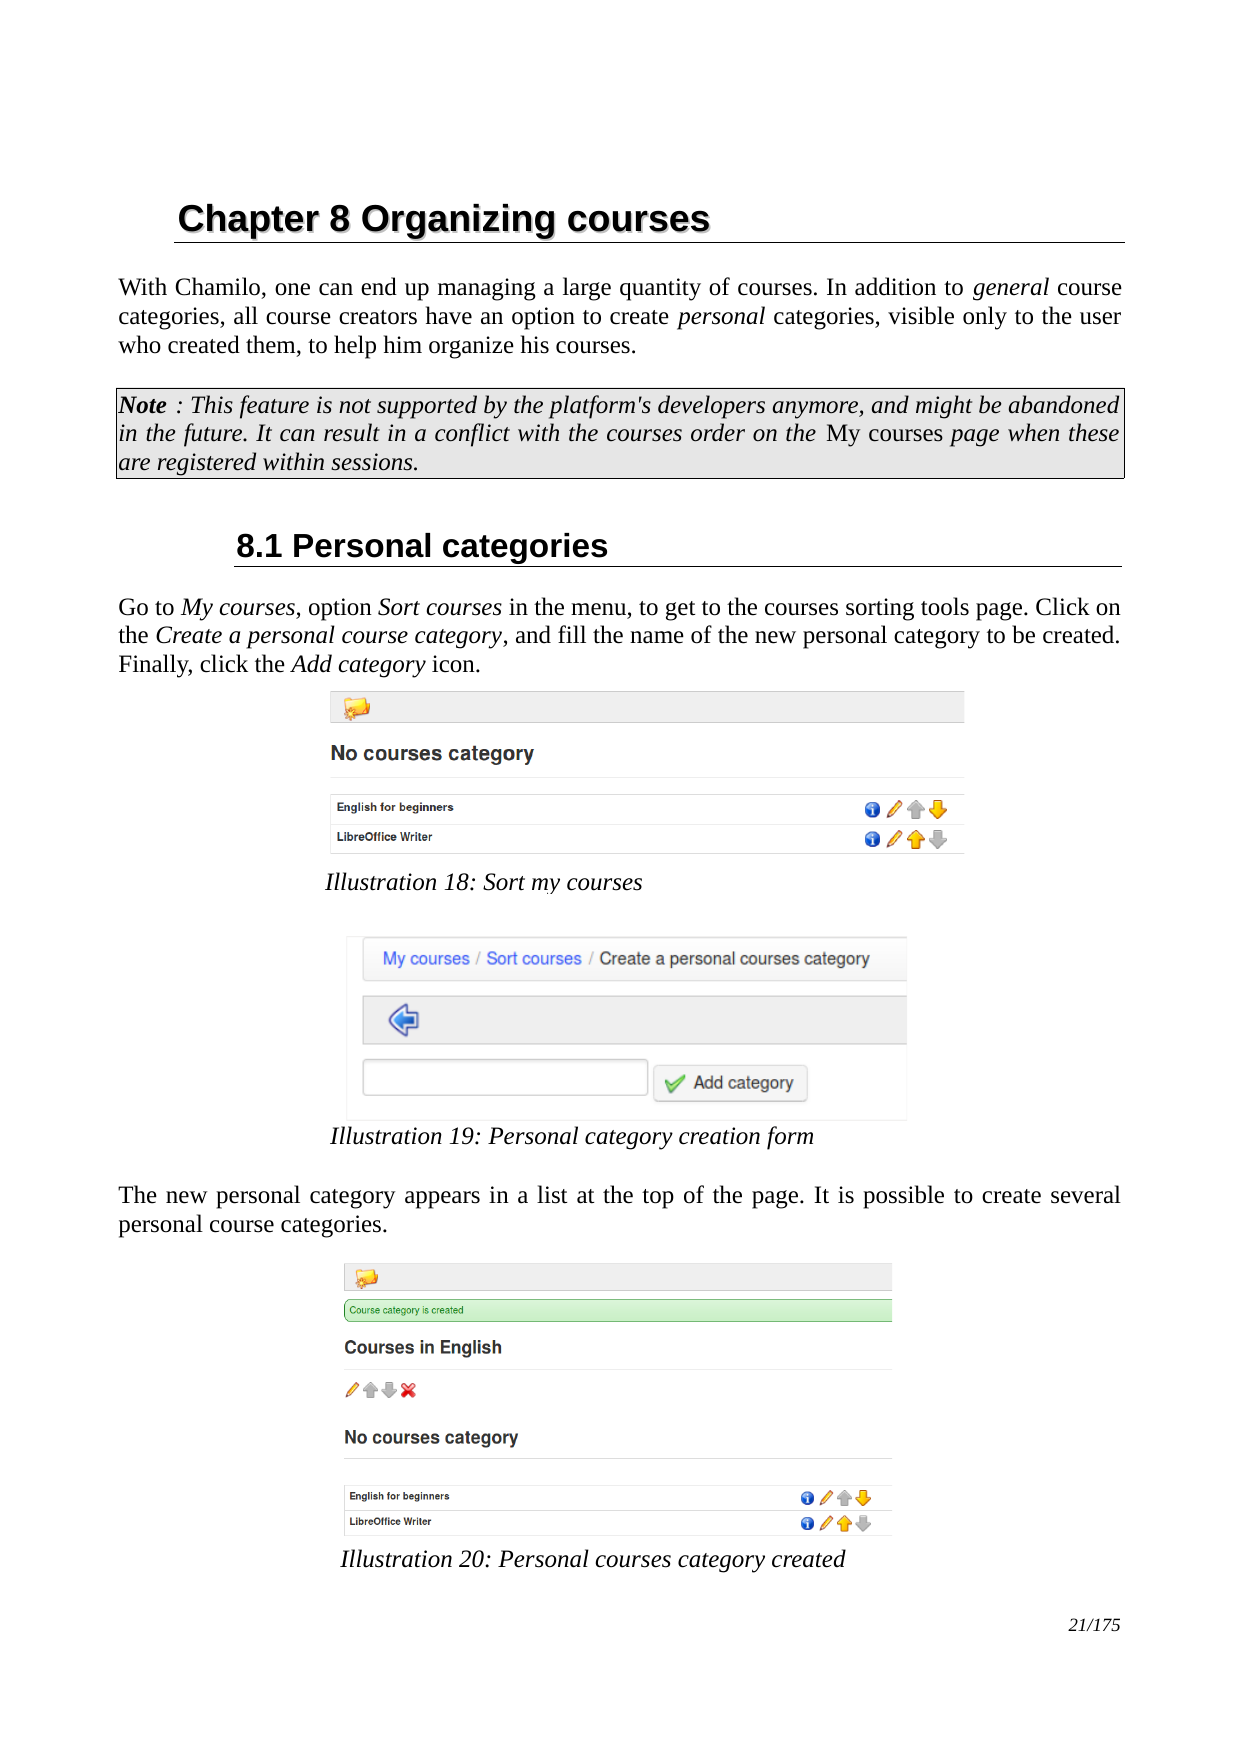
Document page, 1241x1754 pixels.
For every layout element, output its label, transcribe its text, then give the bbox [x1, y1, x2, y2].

picture [346, 936, 908, 1121]
text The new personal category appears in a list at the top of the page. It is possible to create several personal course categories. [118, 1180, 1122, 1238]
picture [323, 685, 965, 867]
subtitle Organizing courses [174, 193, 1125, 242]
picture [340, 1258, 893, 1544]
text Go to My courses, option Sort courses in the menu, to get to the courses sorting tools page. Click on the Create a personal course category, and fill the name of the new personal category to be created. Finally, click the Add category icon. [118, 592, 1122, 678]
text Illustration 18: Sort my courses [325, 867, 963, 894]
text With Chamilo, one can end up managing a large quantity of courses. In addition to general course categories, all course creators have an option to create personal categories, visible only to the user who created them, to help him organize his courses. [118, 272, 1122, 359]
text Illustration 19: Personal category creation form [330, 943, 953, 1149]
text Note : This feature is not supported by the platform's developers anymore, and might be abandoned in the future. It can result in a conflict with the courses order on the My courses page when these are registered within sessions. [117, 389, 1124, 478]
subtitle Personal categories [234, 526, 1122, 566]
text Illustration 20: Personal courses category created [340, 1259, 927, 1573]
